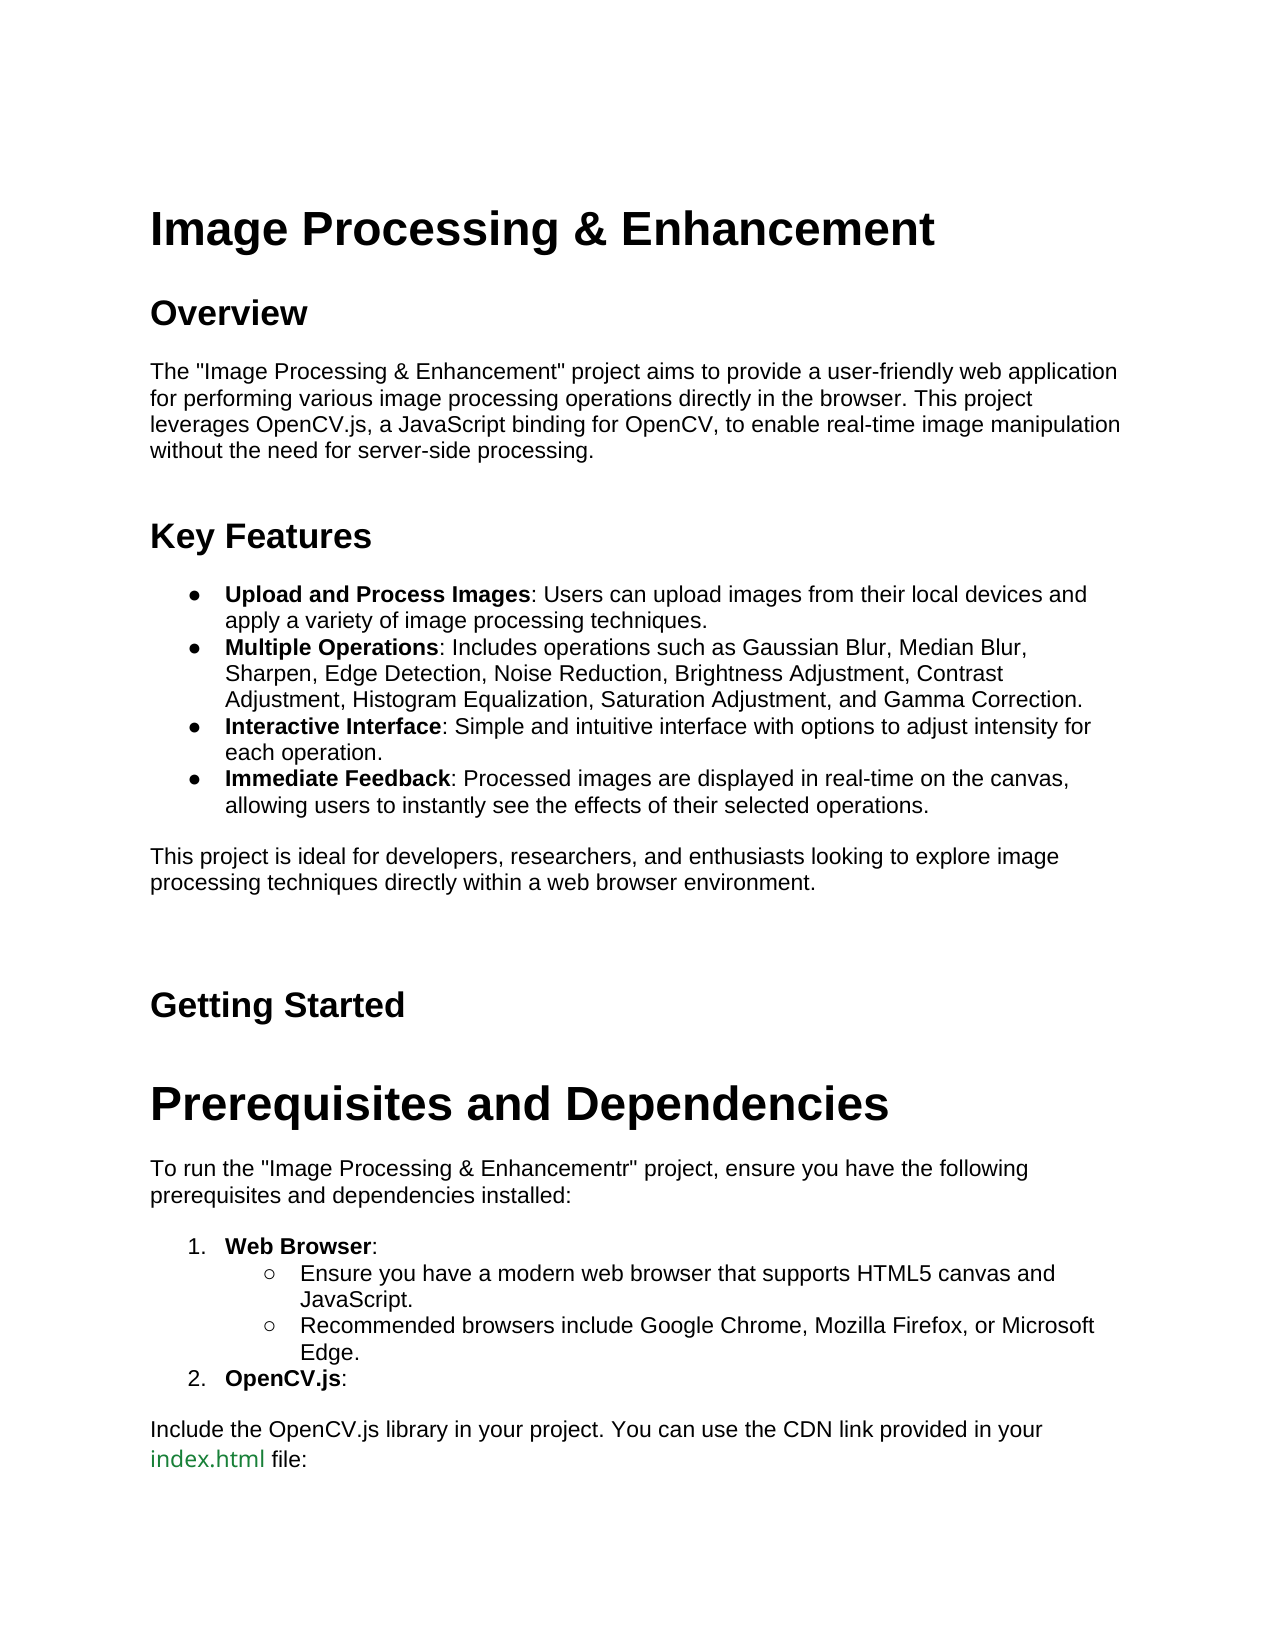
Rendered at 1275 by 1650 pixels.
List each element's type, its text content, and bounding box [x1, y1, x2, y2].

list OpenCV.js: [187, 1365, 1125, 1391]
text This project is ideal for developers, researchers, and enthusiasts looking to explore image processing techniques directly within a web browser environment. [150, 843, 1125, 896]
text The "Image Processing & Enhancement" project aims to provide a user-friendly web application for performing various image processing operations directly in the browser. This project leverages OpenCV.js, a JavaScript binding for OpenCV, to enable real-time image manipulation without the need for server-side processing. [150, 358, 1125, 464]
text Key Features [150, 489, 1125, 556]
text Include the OpenCV.js library in your project. You can use the CDN link provided in your index.html file: [150, 1416, 1125, 1474]
list Multiple Operations: Includes operations such as Gaussian Blur, Median Blur, Sharpen, Edge Detection, Noise Reduction, Brightness Adjustment, Contrast Adjustment, Histogram Equalization, Saturation Adjustment, and Gamma Correction. [187, 633, 1125, 713]
list Immediate Feedback: Processed images are displayed in real-time on the canvas, allowing users to instantly see the effects of their selected operations. [187, 765, 1125, 818]
list Recommended browsers include Google Chrome, Mozilla Firefox, or Microsoft Edge. [262, 1312, 1125, 1365]
subtitle Getting Started [150, 984, 1125, 1025]
list Upload and Process Images: Users can upload images from their local devices and apply a variety of image processing techniques. [187, 581, 1125, 633]
list Ensure you have a modern web browser that supports HTML5 canvas and JavaScript. [262, 1259, 1125, 1312]
list Interactive Interface: Simple and intuitive interface with options to adjust intensity for each operation. [187, 713, 1125, 765]
subtitle Image Processing & Enhancement [150, 200, 1125, 255]
subtitle Prerequisites and Dependencies [150, 1075, 1125, 1130]
text To run the "Image Processing & Enhancementr" project, ensure you have the following prerequisites and dependencies installed: [150, 1155, 1125, 1208]
list Web Browser: [187, 1233, 1125, 1259]
subtitle Overview [150, 293, 1125, 333]
